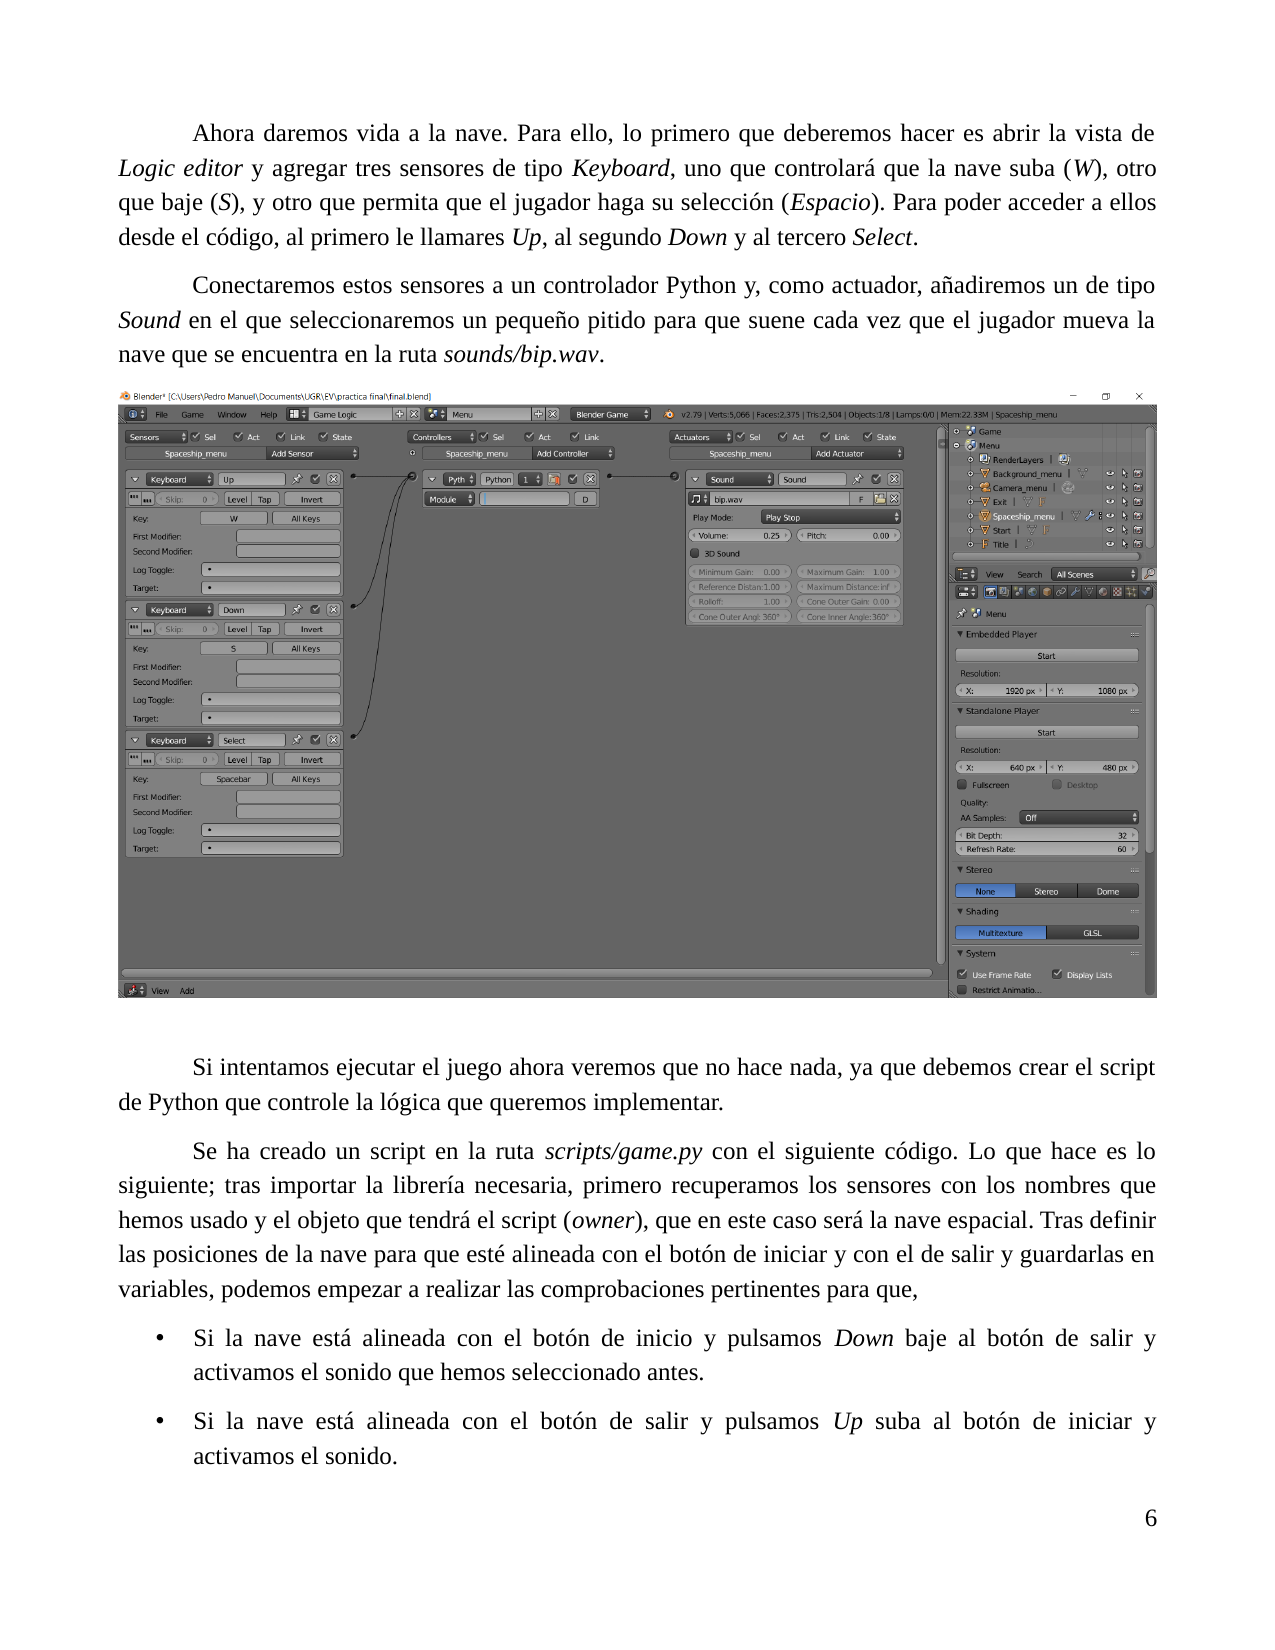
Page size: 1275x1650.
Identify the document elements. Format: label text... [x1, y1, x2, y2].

text Conectaremos estos sensores a un controlador Python y, como actuador, añadiremos un de tipo Sound en el que seleccionaremos un pequeño pitido para que suene cada vez que el jugador mueva la nave que se encuentra en la ruta sounds/bip.wav. [118, 271, 1157, 368]
text Ahora daremos vida a la nave. Para ello, lo primero que deberemos hacer es abrir la vista de Logic editor y agregar tres sensores de tipo Keyboard, uno que controlará que la nave suba (W), otro que baje (S), y otro que permita que el jugador haga su selección (Espacio). Para poder acceder a ellos desde el código, al primero le llamares Up, al segundo Down y al tercero Select. [118, 118, 1157, 250]
picture [118, 388, 1157, 998]
text Se ha creado un script en la ruta scripts/game.py con el siguiente código. Lo que hace es lo siguiente; tras importar la librería necesaria, primero recuperamos los sensores con los nombres que hemos usado y el objeto que tendrá el script (owner), que en este caso será la nave espacial. Tras definir las posiciones de la nave para que esté alineada con el botón de iniciar y con el de salir y guardarlas en variables, podemos empezar a realizar las comprobaciones pertinentes para que, [118, 1136, 1157, 1303]
list Si la nave está alineada con el botón de salir y pulsamos Up suba al botón de iniciar y activamos el sonido. [156, 1406, 1157, 1470]
list Si la nave está alineada con el botón de inicio y pulsamos Down baje al botón de salir y activamos el sonido que hemos seleccionado antes. [156, 1323, 1157, 1386]
text Si intentamos ejecutar el juego ahora veremos que no hace nada, ya que debemos crear el script de Python que controle la lógica que queremos implementar. [118, 1052, 1157, 1116]
